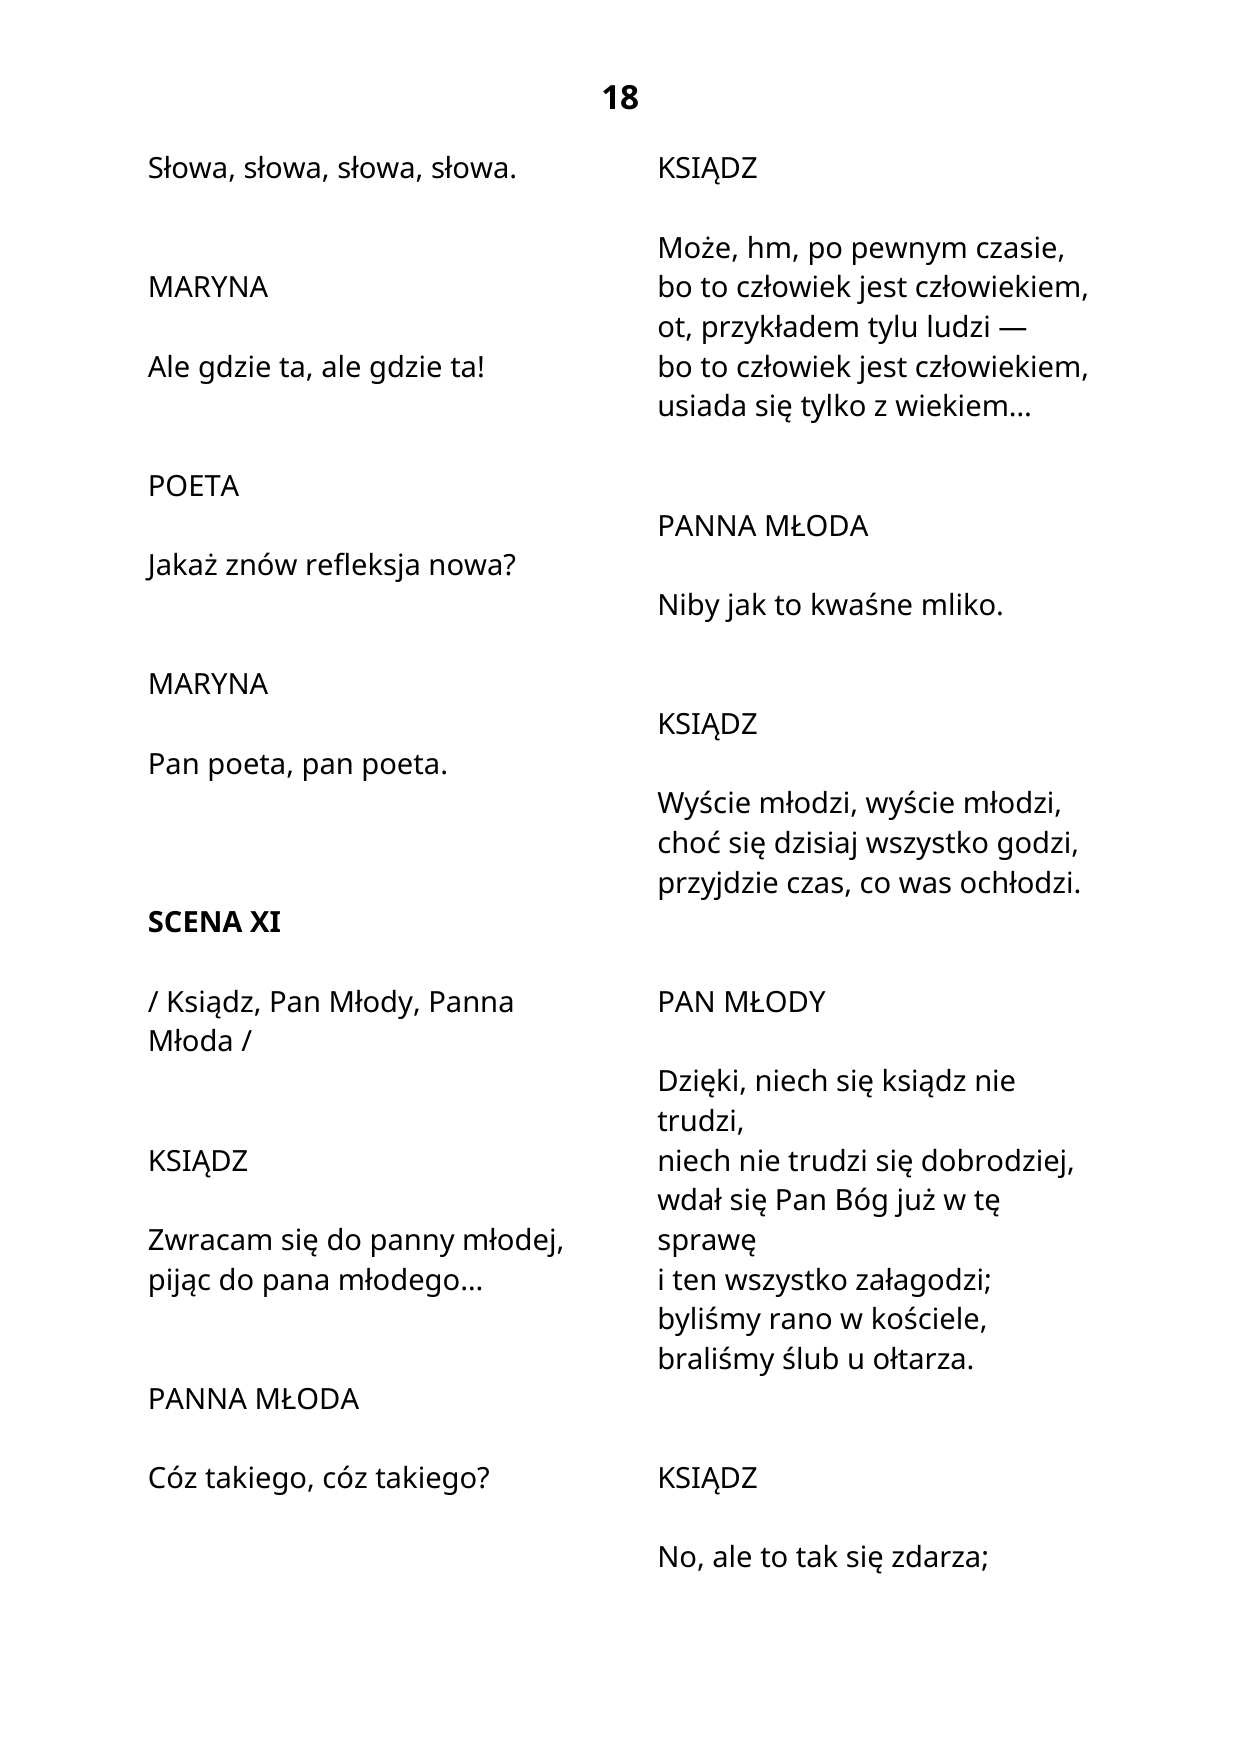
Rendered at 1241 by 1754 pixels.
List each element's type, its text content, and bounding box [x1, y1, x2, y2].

text Słowa, słowa, słowa, słowa. [148, 148, 583, 187]
text byliśmy rano w kościele, [657, 1298, 1093, 1338]
text wdał się Pan Bóg już w tę sprawę [657, 1179, 1093, 1259]
text choć się dzisiaj wszystko godzi, [657, 822, 1093, 862]
text Dzięki, niech się ksiądz nie trudzi, [657, 1060, 1093, 1140]
text No, ale to tak się zdarza; [657, 1537, 1093, 1576]
text niech nie trudzi się dobrodziej, [657, 1140, 1093, 1179]
text KSIĄDZ [657, 703, 1093, 743]
text Cóz takiego, cóz takiego? [148, 1457, 583, 1497]
text Wyście młodzi, wyście młodzi, [657, 783, 1093, 822]
text PANNA MŁODA [148, 1378, 583, 1418]
text pijąc do pana młodego… [148, 1259, 583, 1298]
text usiada się tylko z wiekiem… [657, 386, 1093, 425]
text ot, przykładem tylu ludzi — [657, 306, 1093, 346]
text KSIĄDZ [148, 1140, 583, 1179]
text KSIĄDZ [657, 148, 1093, 187]
text Niby jak to kwaśne mliko. [657, 584, 1093, 624]
text przyjdzie czas, co was ochłodzi. [657, 862, 1093, 902]
text Zwracam się do panny młodej, [148, 1219, 583, 1259]
text SCENA XI [148, 902, 583, 941]
text PAN MŁODY [657, 981, 1093, 1021]
text PANNA MŁODA [657, 505, 1093, 544]
text bo to człowiek jest człowiekiem, [657, 346, 1093, 386]
text Pan poeta, pan poeta. [148, 743, 583, 783]
text bo to człowiek jest człowiekiem, [657, 267, 1093, 306]
text MARYNA [148, 267, 583, 306]
text KSIĄDZ [657, 1457, 1093, 1497]
text / Ksiądz, Pan Młody, Panna Młoda / [148, 981, 583, 1060]
text POETA [148, 465, 583, 505]
text Może, hm, po pewnym czasie, [657, 227, 1093, 267]
text Ale gdzie ta, ale gdzie ta! [148, 346, 583, 386]
text MARYNA [148, 663, 583, 703]
text i ten wszystko załagodzi; [657, 1259, 1093, 1298]
text Jakaż znów refleksja nowa? [148, 544, 583, 584]
text braliśmy ślub u ołtarza. [657, 1338, 1093, 1378]
